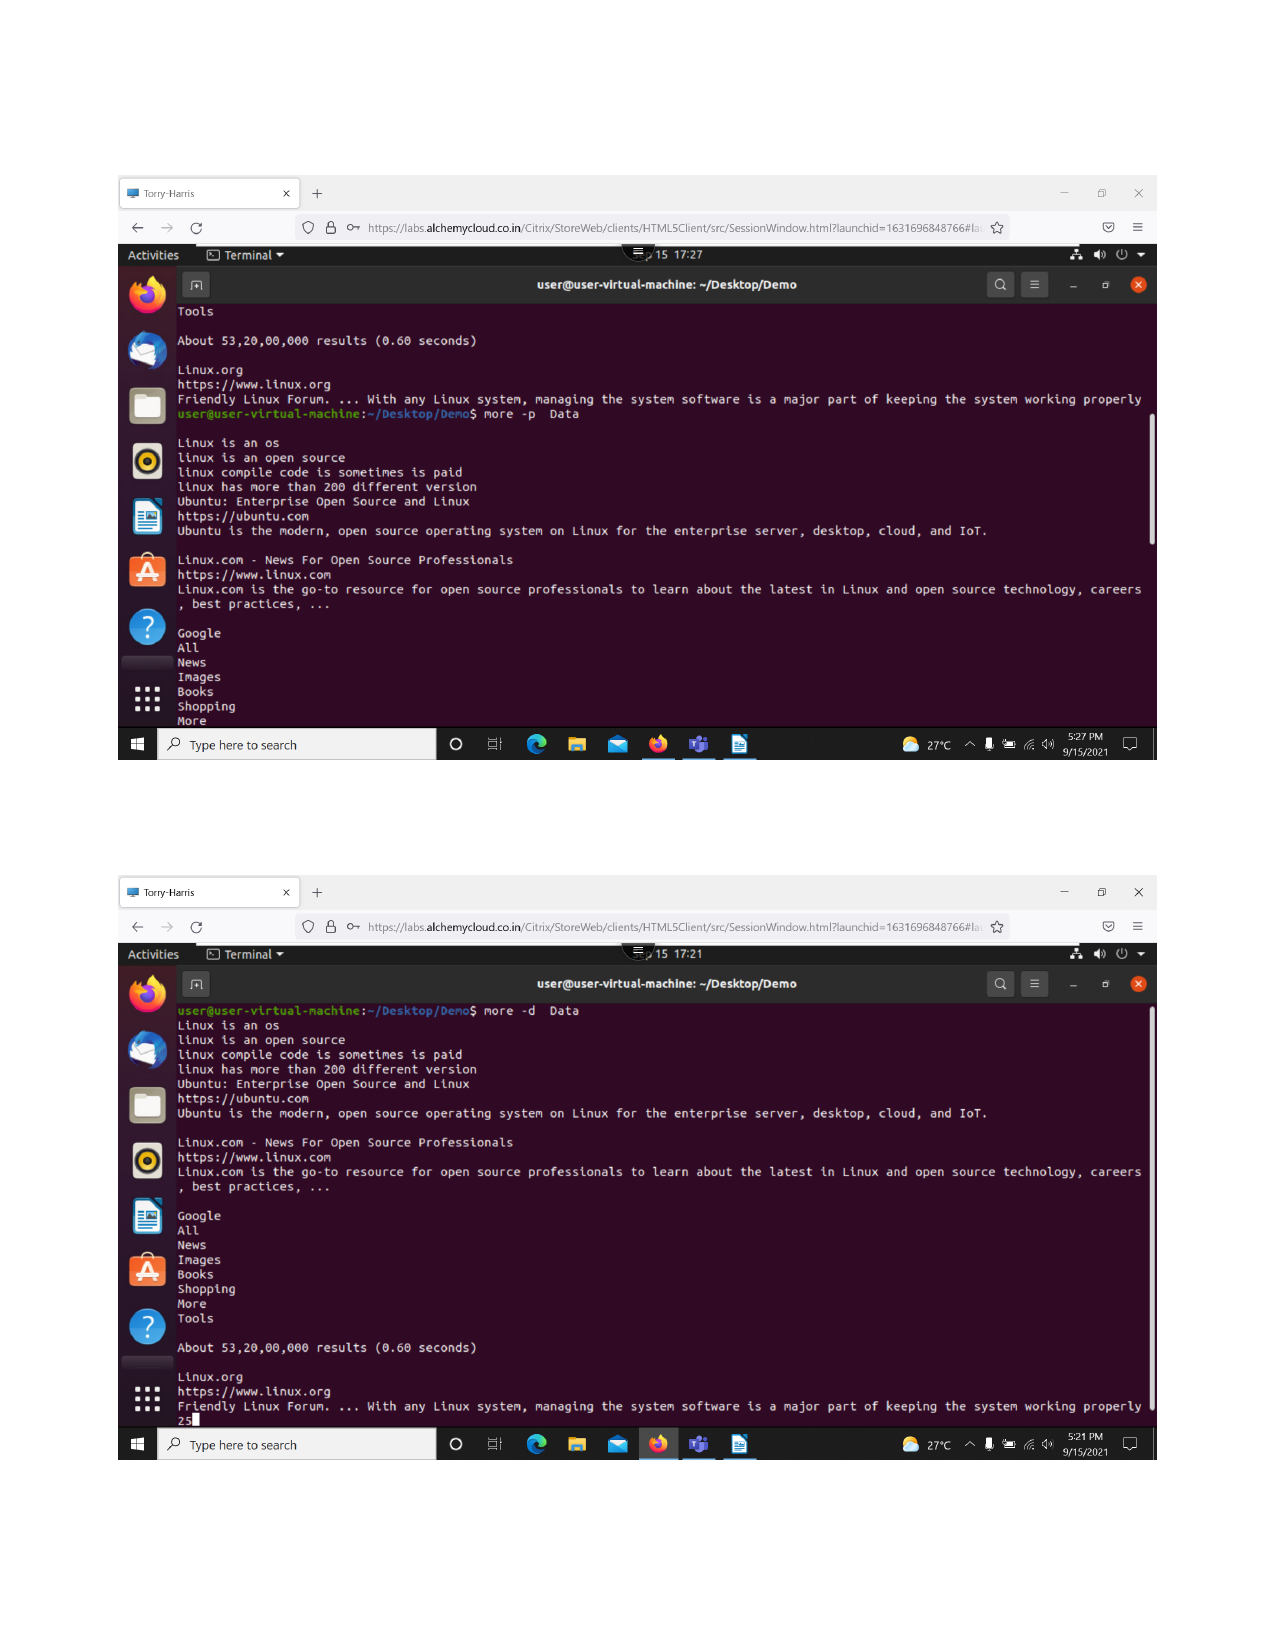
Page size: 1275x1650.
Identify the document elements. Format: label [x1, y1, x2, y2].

picture [118, 175, 1157, 760]
picture [118, 875, 1157, 1460]
